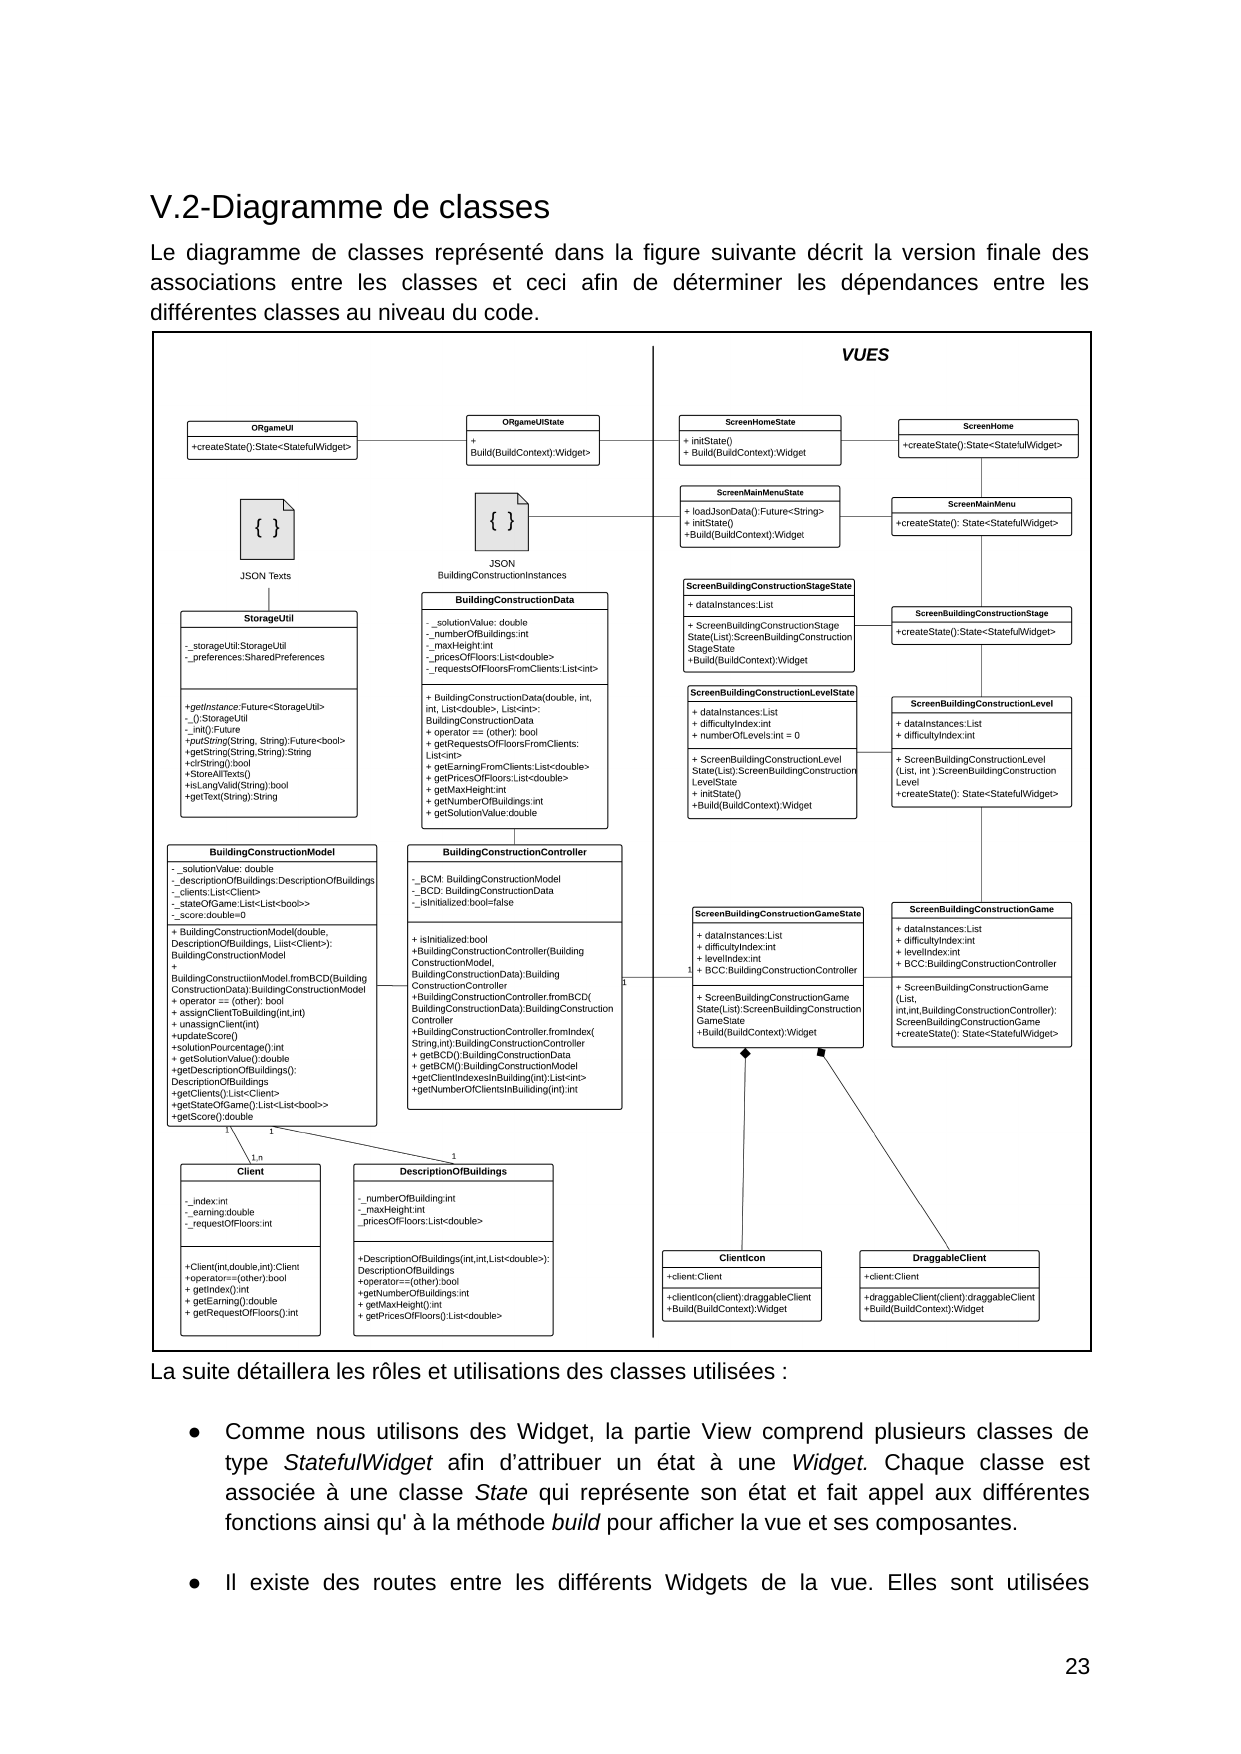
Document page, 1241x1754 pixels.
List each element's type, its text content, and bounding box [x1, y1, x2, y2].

text Le diagramme de classes représenté dans la figure suivante décrit la version finale des associations entre les classes et ceci afin de déterminer les dépendances entre les différentes classes au niveau du code. [150, 238, 1090, 325]
list Comme nous utilisons des Widget, la partie View comprend plusieurs classes de type StatefulWidget afin d’attribuer un état à une Widget. Chaque classe est associée à une classe State qui représente son état et fait appel aux différentes fonctions ainsi qu' à la méthode build pour afficher la vue et ses composantes. [187, 1418, 1090, 1535]
list Il existe des routes entre les différents Widgets de la vue. Elles sont utilisées [187, 1569, 1090, 1596]
picture [154, 333, 1090, 1350]
subtitle V.2-Diagramme de classes [150, 187, 1090, 226]
text La suite détaillera les rôles et utilisations des classes utilisées : [150, 1358, 1090, 1384]
